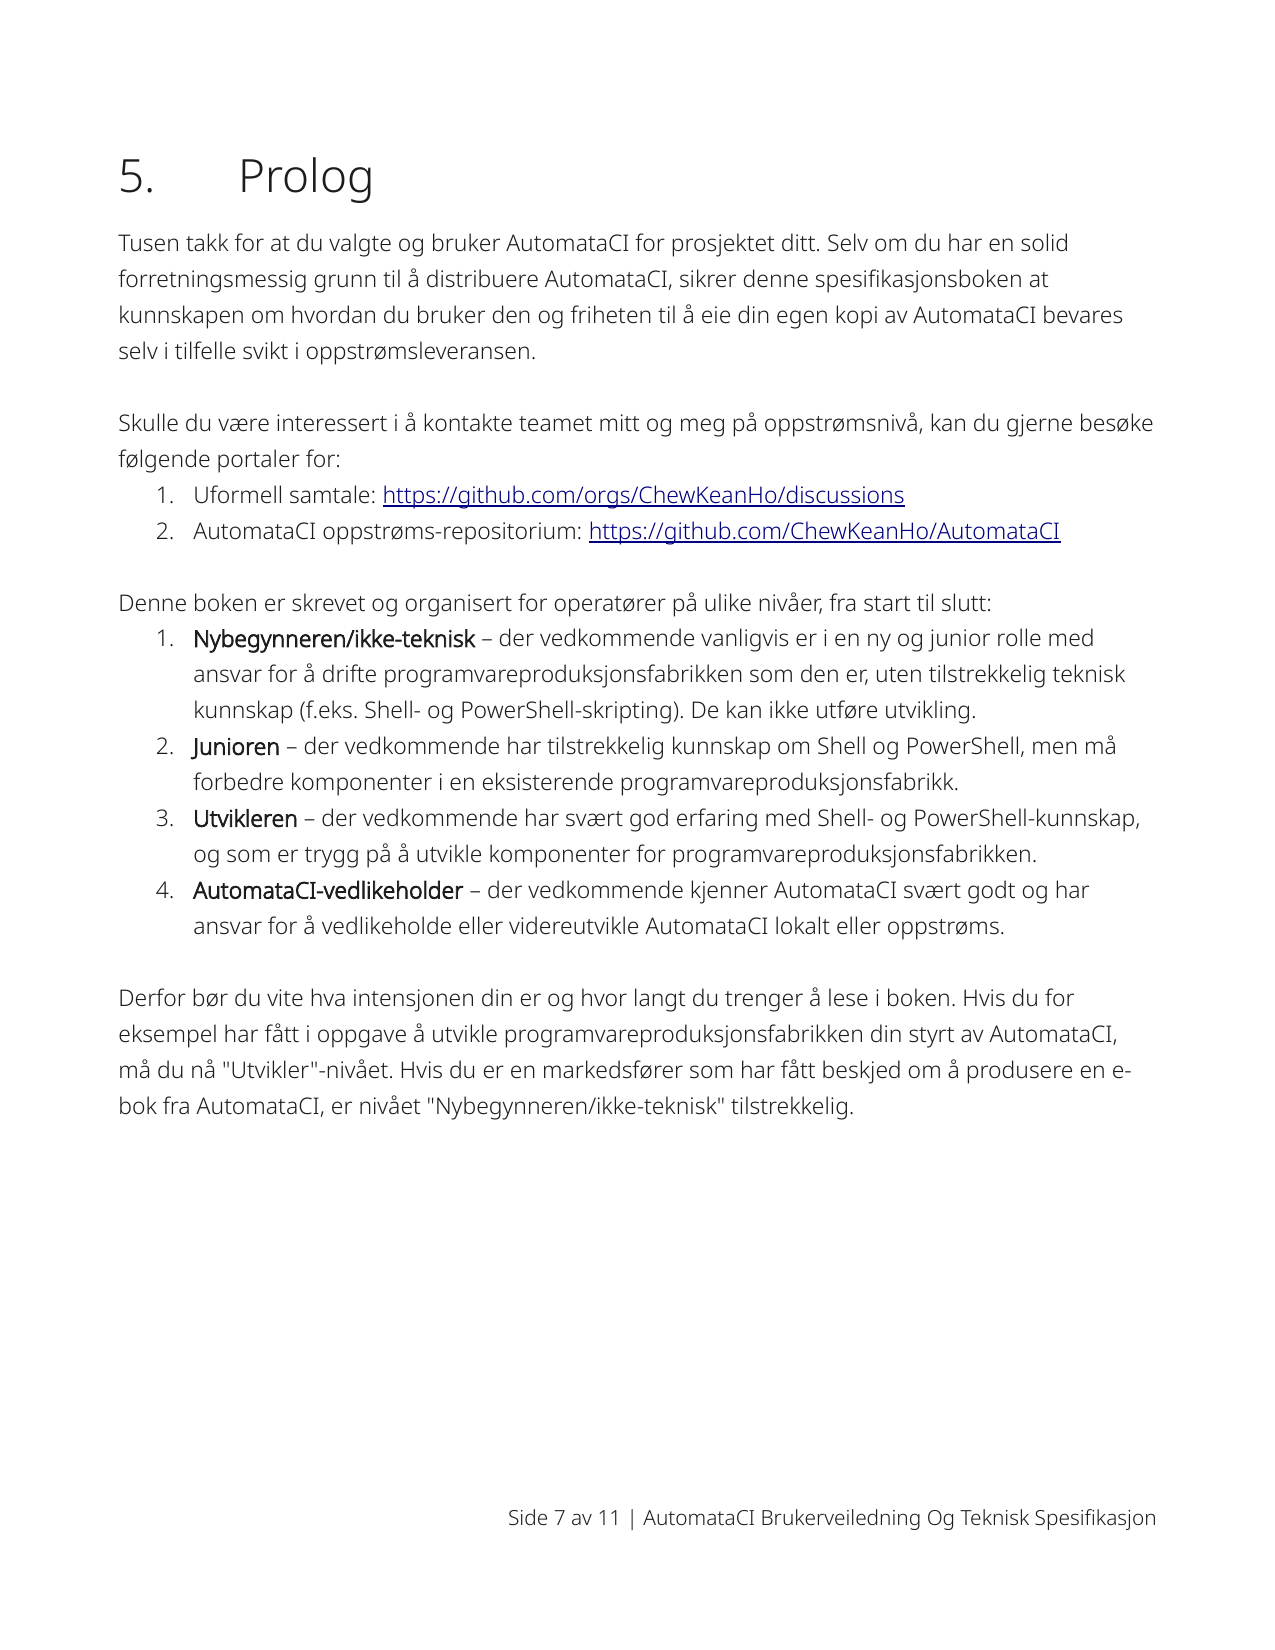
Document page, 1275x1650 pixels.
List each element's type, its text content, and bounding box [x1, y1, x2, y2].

text Denne boken er skrevet og organisert for operatører på ulike nivåer, fra start til slutt: [118, 586, 1157, 618]
list AutomataCI-vedlikeholder – der vedkommende kjenner AutomataCI svært godt og har ansvar for å vedlikeholde eller videreutvikle AutomataCI lokalt eller oppstrøms. [156, 874, 1157, 941]
list AutomataCI oppstrøms-repositorium: https://github.com/ChewKeanHo/AutomataCI [156, 514, 1157, 546]
list Utvikleren – der vedkommende har svært god erfaring med Shell- og PowerShell-kunnskap, og som er trygg på å utvikle komponenter for programvareproduksjonsfabrikken. [156, 802, 1157, 869]
text Skulle du være interessert i å kontakte teamet mitt og meg på oppstrømsnivå, kan du gjerne besøke følgende portaler for: [118, 407, 1157, 474]
subtitle Prolog [118, 143, 1157, 206]
list Uformell samtale: https://github.com/orgs/ChewKeanHo/discussions [156, 479, 1157, 510]
text Derfor bør du vite hva intensjonen din er og hvor langt du trenger å lese i boken. Hvis du for eksempel har fått i oppgave å utvikle programvareproduksjonsfabrikken din styrt av AutomataCI, må du nå "Utvikler"-nivået. Hvis du er en markedsfører som har fått beskjed om å produsere en e-bok fra AutomataCI, er nivået "Nybegynneren/ikke-teknisk" tilstrekkelig. [118, 982, 1157, 1121]
text Tusen takk for at du valgte og bruker AutomataCI for prosjektet ditt. Selv om du har en solid forretningsmessig grunn til å distribuere AutomataCI, sikrer denne spesifikasjonsboken at kunnskapen om hvordan du bruker den og friheten til å eie din egen kopi av AutomataCI bevares selv i tilfelle svikt i oppstrømsleveransen. [118, 227, 1157, 366]
list Nybegynneren/ikke-teknisk – der vedkommende vanligvis er i en ny og junior rolle med ansvar for å drifte programvareproduksjonsfabrikken som den er, uten tilstrekkelig teknisk kunnskap (f.eks. Shell- og PowerShell-skripting). De kan ikke utføre utvikling. [156, 622, 1157, 726]
list Junioren – der vedkommende har tilstrekkelig kunnskap om Shell og PowerShell, men må forbedre komponenter i en eksisterende programvareproduksjonsfabrikk. [156, 730, 1157, 797]
